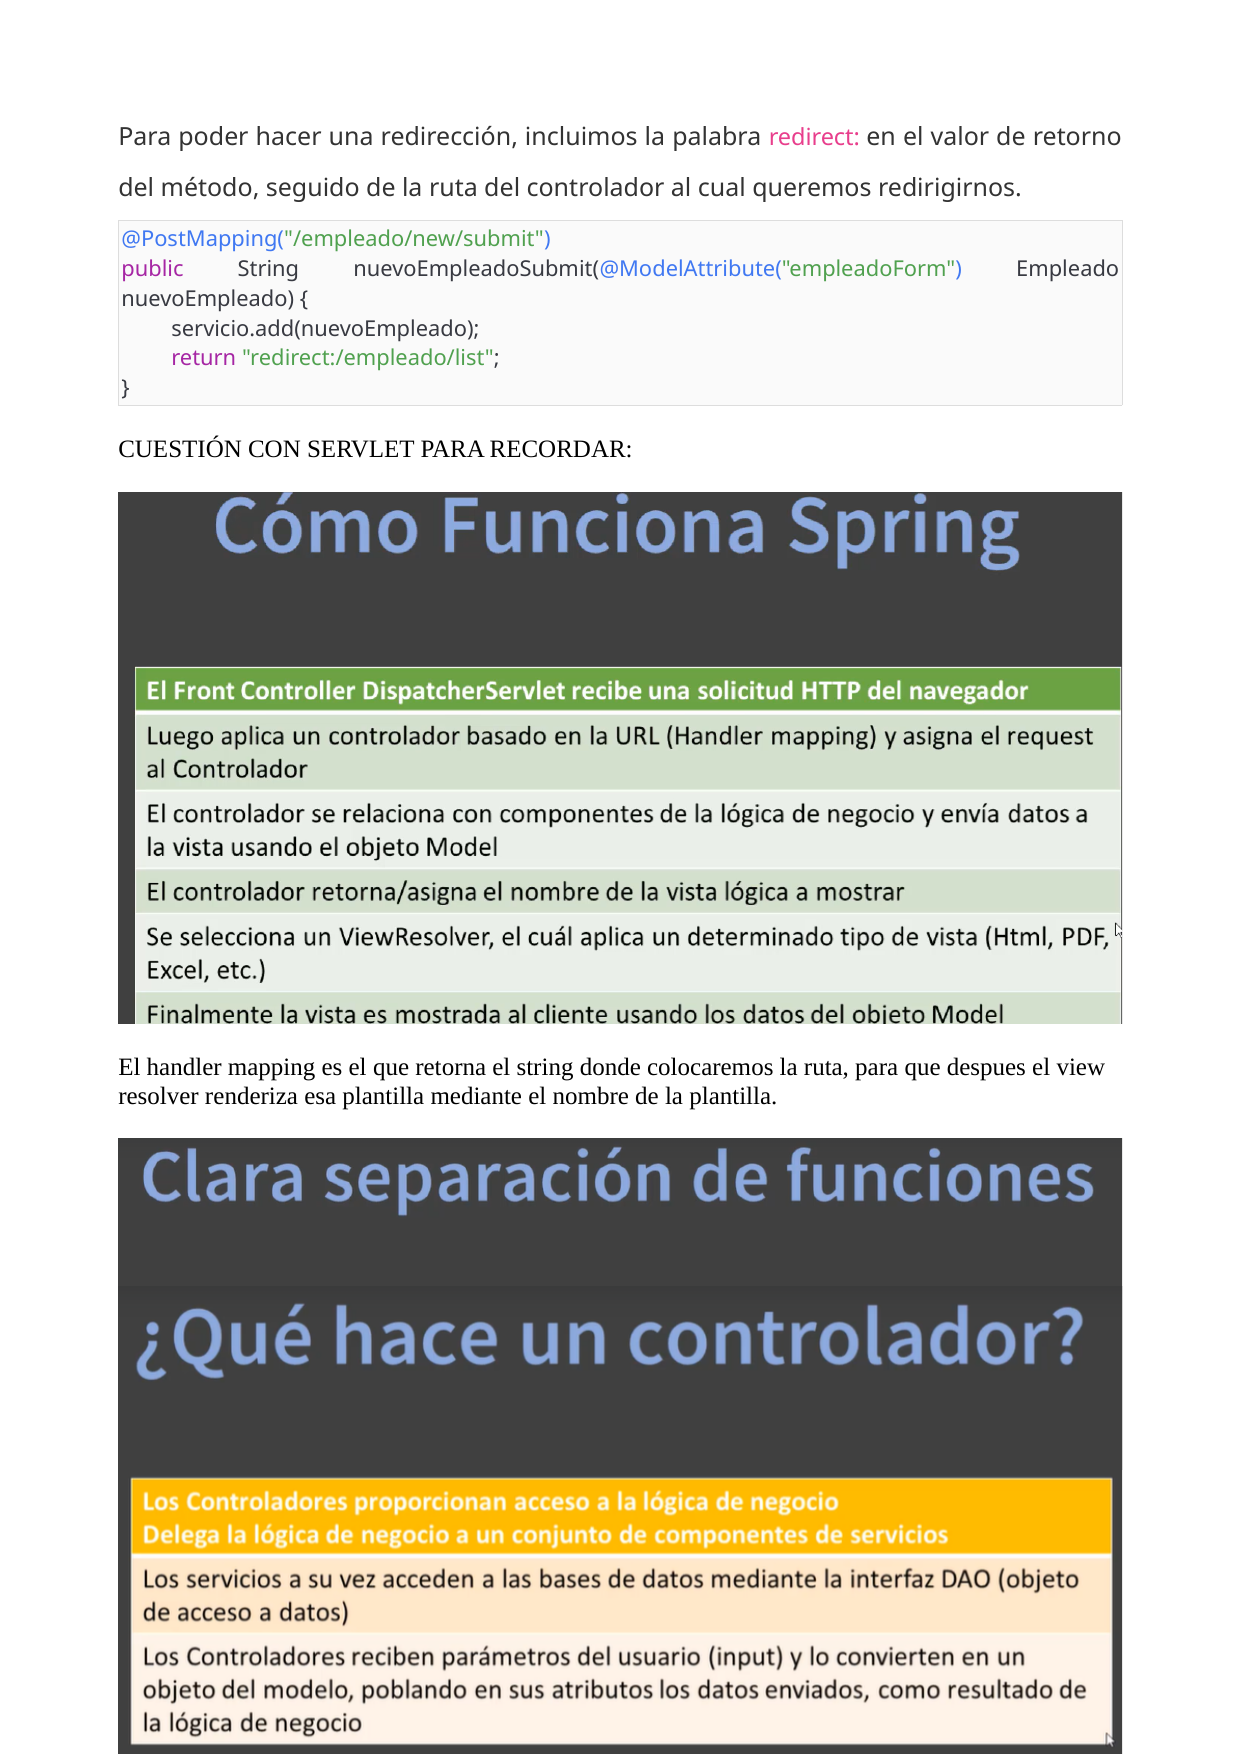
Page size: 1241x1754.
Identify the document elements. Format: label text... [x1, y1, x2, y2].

text @PostMapping("/empleado/new/submit") [119, 221, 1122, 250]
text CUESTIÓN CON SERVLET PARA RECORDAR: [118, 434, 1122, 463]
text public String nuevoEmpleadoSubmit(@ModelAttribute("empleadoForm") Empleado nuevoEmpleado) { [119, 250, 1122, 309]
text Para poder hacer una redirección, incluimos la palabra redirect: en el valor de retorno del método, seguido de la ruta del controlador al cual queremos redirigirnos. [118, 118, 1122, 203]
text } [119, 369, 1122, 405]
text return "redirect:/empleado/list"; [119, 339, 1122, 369]
text servicio.add(nuevoEmpleado); [119, 309, 1122, 339]
text El handler mapping es el que retorna el string donde colocaremos la ruta, para que despues el view resolver renderiza esa plantilla mediante el nombre de la plantilla. [118, 1052, 1122, 1110]
